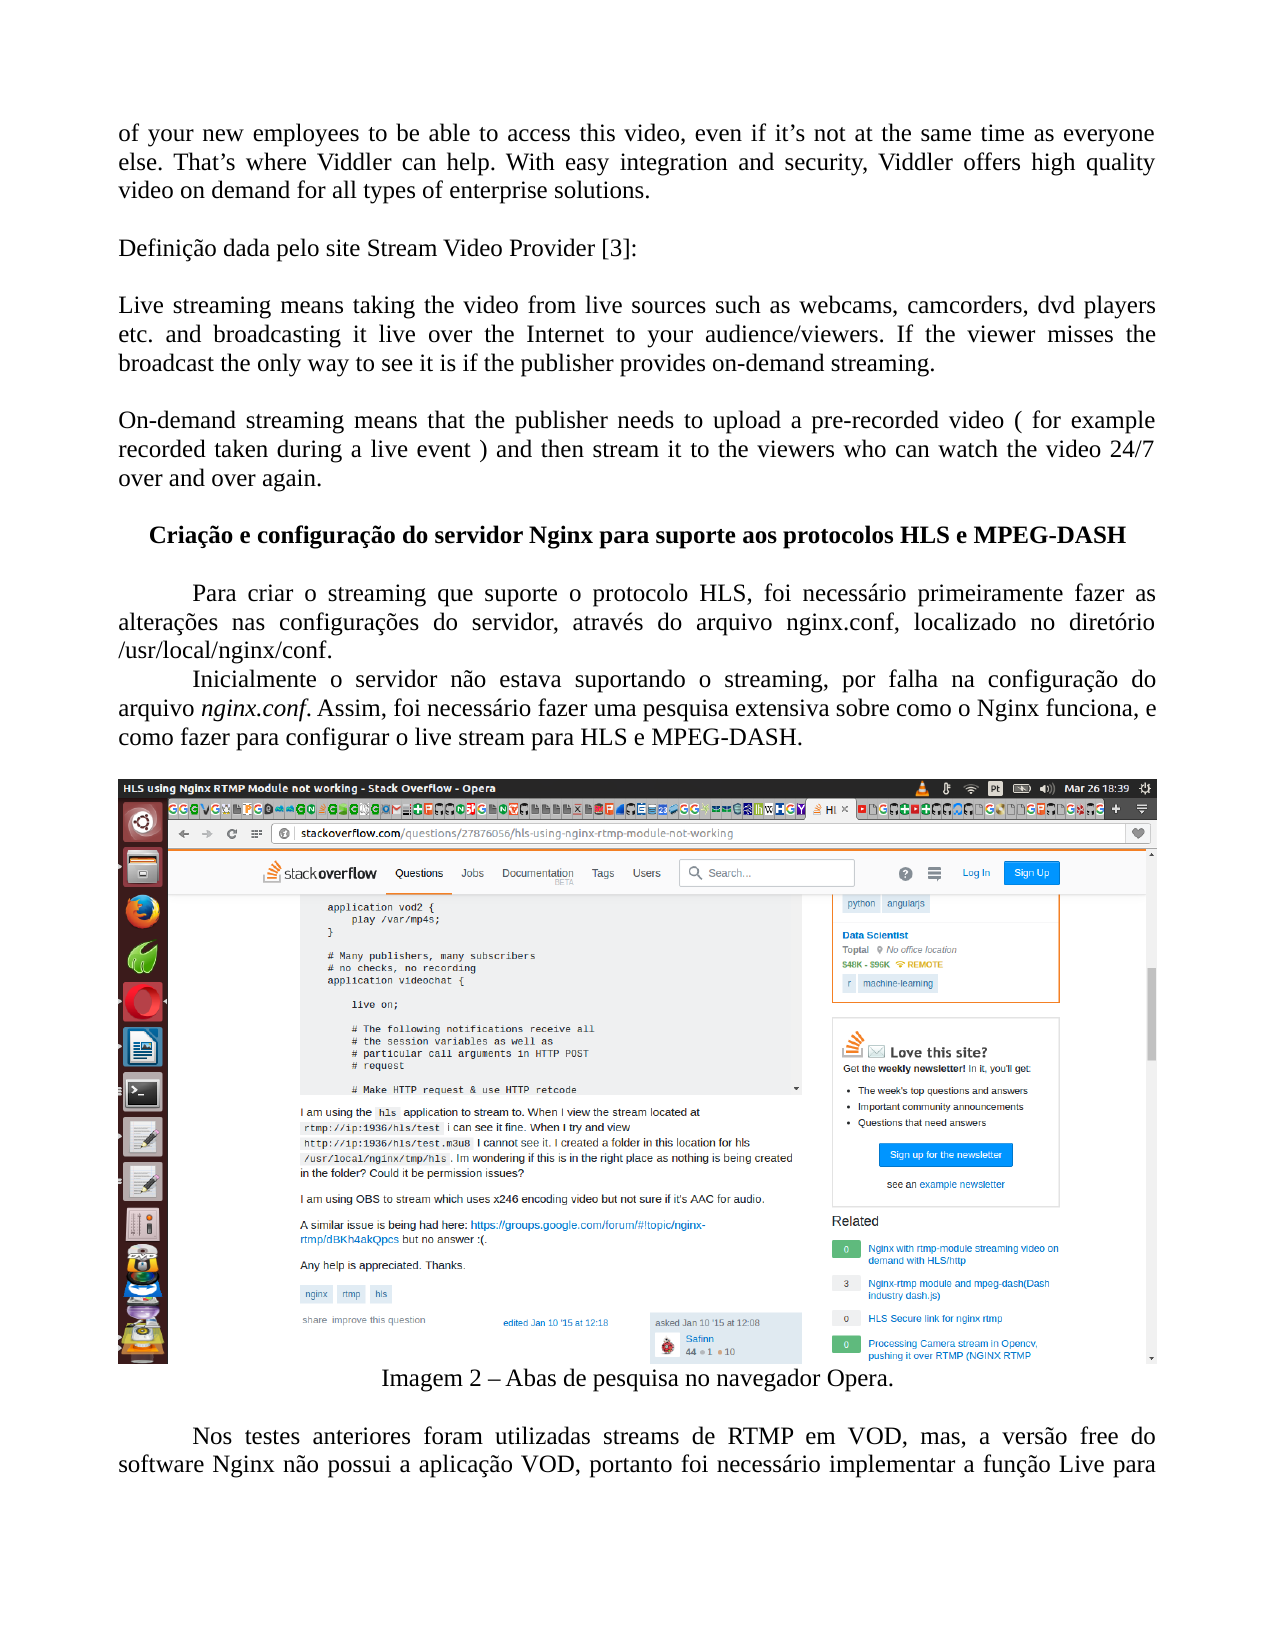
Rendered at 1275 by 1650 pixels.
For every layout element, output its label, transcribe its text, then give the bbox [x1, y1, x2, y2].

text Definição dada pelo site Stream Video Provider [3]: [118, 233, 1157, 262]
text Criação e configuração do servidor Nginx para suporte aos protocolos HLS e MPEG-DASH [118, 521, 1157, 549]
text Imagem 2 – Abas de pesquisa no navegador Opera. [118, 1364, 1157, 1392]
text Live streaming means taking the video from live sources such as webcams, camcorders, dvd players etc. and broadcasting it live over the Internet to your audience/viewers. If the viewer misses the broadcast the only way to see it is if the publisher provides on-demand streaming. [118, 291, 1157, 377]
text Inicialmente o servidor não estava suportando o streaming, por falha na configuração do arquivo nginx.conf. Assim, foi necessário fazer uma pesquisa extensiva sobre como o Nginx funciona, e como fazer para configurar o live stream para HLS e MPEG-DASH. [118, 664, 1157, 751]
text of your new employees to be able to access this video, even if it’s not at the same time as everyone else. That’s where Viddler can help. With easy integration and security, Viddler offers high quality video on demand for all types of enterprise solutions. [118, 118, 1157, 204]
picture [118, 779, 1157, 1364]
text Nos testes anteriores foram utilizadas streams de RTMP em VOD, mas, a versão free do software Nginx não possui a aplicação VOD, portanto foi necessário implementar a função Live para [118, 1421, 1157, 1478]
text Para criar o streaming que suporte o protocolo HLS, foi necessário primeiramente fazer as alterações nas configurações do servidor, através do arquivo nginx.conf, localizado no diretório /usr/local/nginx/conf. [118, 578, 1157, 664]
text On-demand streaming means that the publisher needs to upload a pre-recorded video ( for example recorded taken during a live event ) and then stream it to the viewers who can watch the video 24/7 over and over again. [118, 406, 1157, 492]
